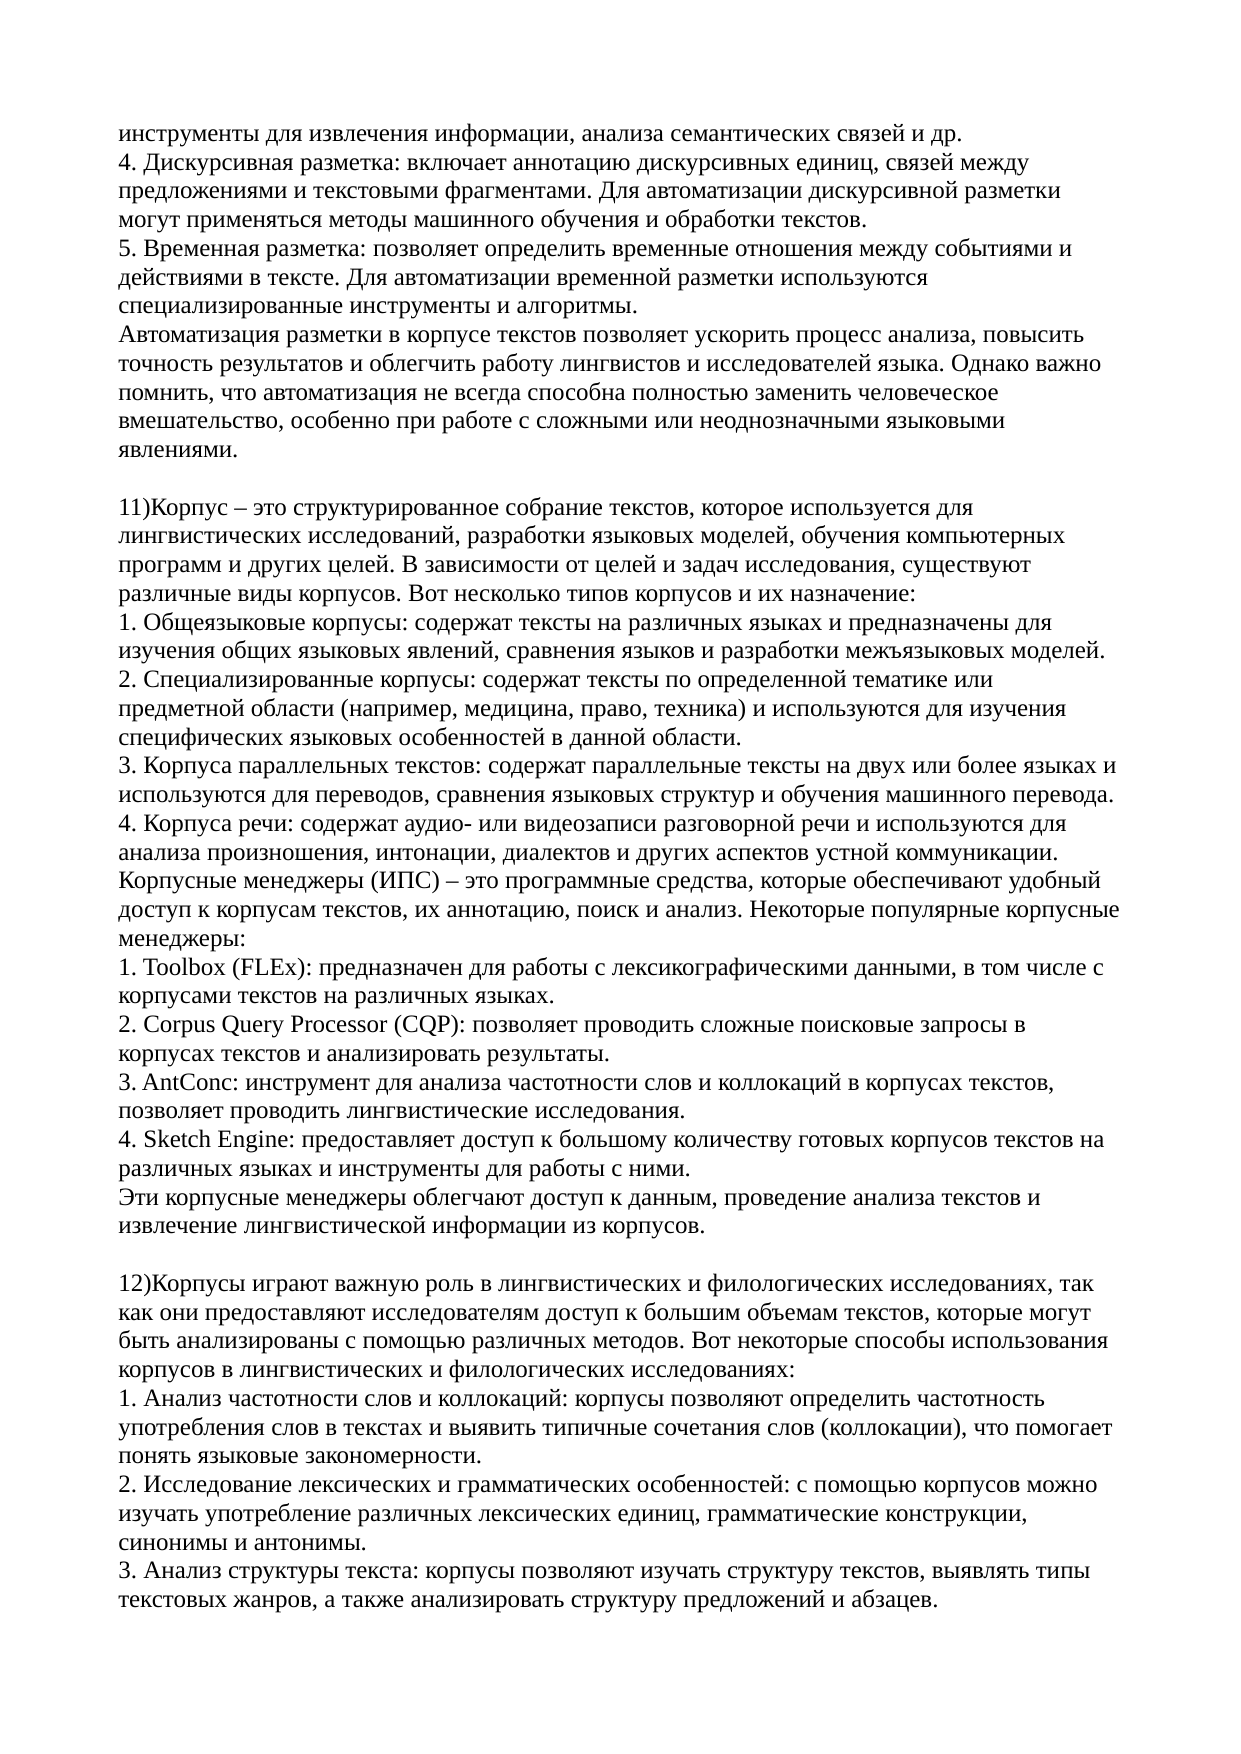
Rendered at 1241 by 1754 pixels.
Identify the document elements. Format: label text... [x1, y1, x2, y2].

text 5. Временная разметка: позволяет определить временные отношения между событиями и действиями в тексте. Для автоматизации временной разметки используются специализированные инструменты и алгоритмы. [118, 233, 1122, 319]
text 3. Корпуса параллельных текстов: содержат параллельные тексты на двух или более языках и используются для переводов, сравнения языковых структур и обучения машинного перевода. [118, 751, 1122, 808]
text 2. Исследование лексических и грамматических особенностей: с помощью корпусов можно изучать употребление различных лексических единиц, грамматические конструкции, синонимы и антонимы. [118, 1469, 1122, 1556]
text 3. Анализ структуры текста: корпусы позволяют изучать структуру текстов, выявлять типы текстовых жанров, а также анализировать структуру предложений и абзацев. [118, 1556, 1122, 1613]
text 4. Sketch Engine: предоставляет доступ к большому количеству готовых корпусов текстов на различных языках и инструменты для работы с ними. [118, 1124, 1122, 1182]
text 2. Специализированные корпусы: содержат тексты по определенной тематике или предметной области (например, медицина, право, техника) и используются для изучения специфических языковых особенностей в данной области. [118, 664, 1122, 751]
text инструменты для извлечения информации, анализа семантических связей и др. [118, 118, 1122, 147]
text 3. AntConc: инструмент для анализа частотности слов и коллокаций в корпусах текстов, позволяет проводить лингвистические исследования. [118, 1067, 1122, 1124]
text Автоматизация разметки в корпусе текстов позволяет ускорить процесс анализа, повысить точность результатов и облегчить работу лингвистов и исследователей языка. Однако важно помнить, что автоматизация не всегда способна полностью заменить человеческое вмешательство, особенно при работе с сложными или неоднозначными языковыми явлениями. [118, 319, 1122, 463]
text 4. Дискурсивная разметка: включает аннотацию дискурсивных единиц, связей между предложениями и текстовыми фрагментами. Для автоматизации дискурсивной разметки могут применяться методы машинного обучения и обработки текстов. [118, 147, 1122, 233]
text 4. Корпуса речи: содержат аудио- или видеозаписи разговорной речи и используются для анализа произношения, интонации, диалектов и других аспектов устной коммуникации. [118, 808, 1122, 866]
text Эти корпусные менеджеры облегчают доступ к данным, проведение анализа текстов и извлечение лингвистической информации из корпусов. [118, 1182, 1122, 1239]
text Корпусные менеджеры (ИПС) – это программные средства, которые обеспечивают удобный доступ к корпусам текстов, их аннотацию, поиск и анализ. Некоторые популярные корпусные менеджеры: [118, 866, 1122, 952]
text 1. Toolbox (FLEx): предназначен для работы с лексикографическими данными, в том числе с корпусами текстов на различных языках. [118, 952, 1122, 1009]
text 2. Corpus Query Processor (CQP): позволяет проводить сложные поисковые запросы в корпусах текстов и анализировать результаты. [118, 1009, 1122, 1067]
text 1. Анализ частотности слов и коллокаций: корпусы позволяют определить частотность употребления слов в текстах и выявить типичные сочетания слов (коллокации), что помогает понять языковые закономерности. [118, 1383, 1122, 1469]
text 1. Общеязыковые корпусы: содержат тексты на различных языках и предназначены для изучения общих языковых явлений, сравнения языков и разработки межъязыковых моделей. [118, 607, 1122, 664]
text 11)Корпус – это структурированное собрание текстов, которое используется для лингвистических исследований, разработки языковых моделей, обучения компьютерных программ и других целей. В зависимости от целей и задач исследования, существуют различные виды корпусов. Вот несколько типов корпусов и их назначение: [118, 492, 1122, 607]
text 12)Корпусы играют важную роль в лингвистических и филологических исследованиях, так как они предоставляют исследователям доступ к большим объемам текстов, которые могут быть анализированы с помощью различных методов. Вот некоторые способы использования корпусов в лингвистических и филологических исследованиях: [118, 1268, 1122, 1383]
